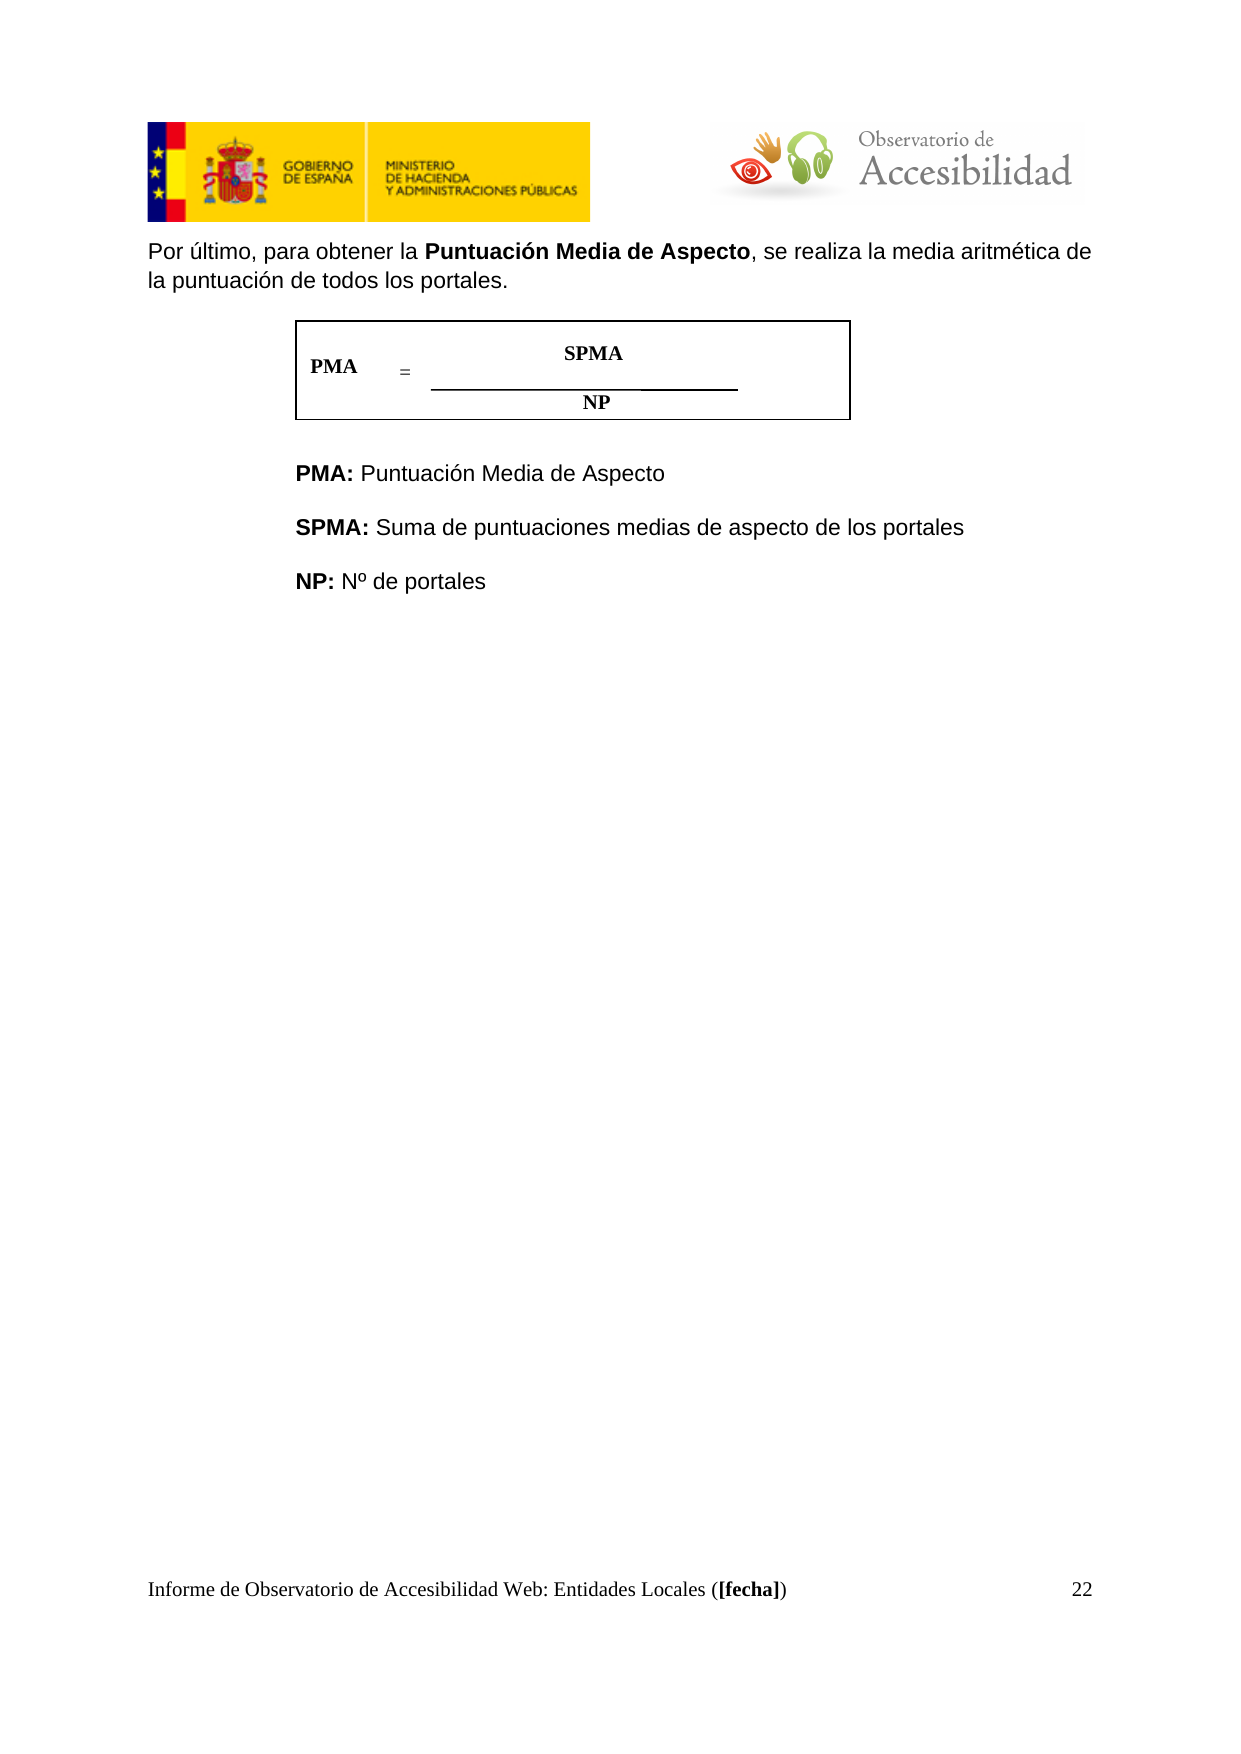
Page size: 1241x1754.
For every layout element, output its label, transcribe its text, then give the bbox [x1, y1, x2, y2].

text Por último, para obtener la Puntuación Media de Aspecto, se realiza la media aritmética de la puntuación de todos los portales. [148, 238, 1092, 293]
text SPMA: Suma de puntuaciones medias de aspecto de los portales [295, 514, 1092, 540]
text NP: Nº de portales [295, 568, 1092, 594]
picture [710, 122, 1086, 205]
picture [147, 122, 591, 222]
text PMA: Puntuación Media de Aspecto [295, 460, 1092, 486]
